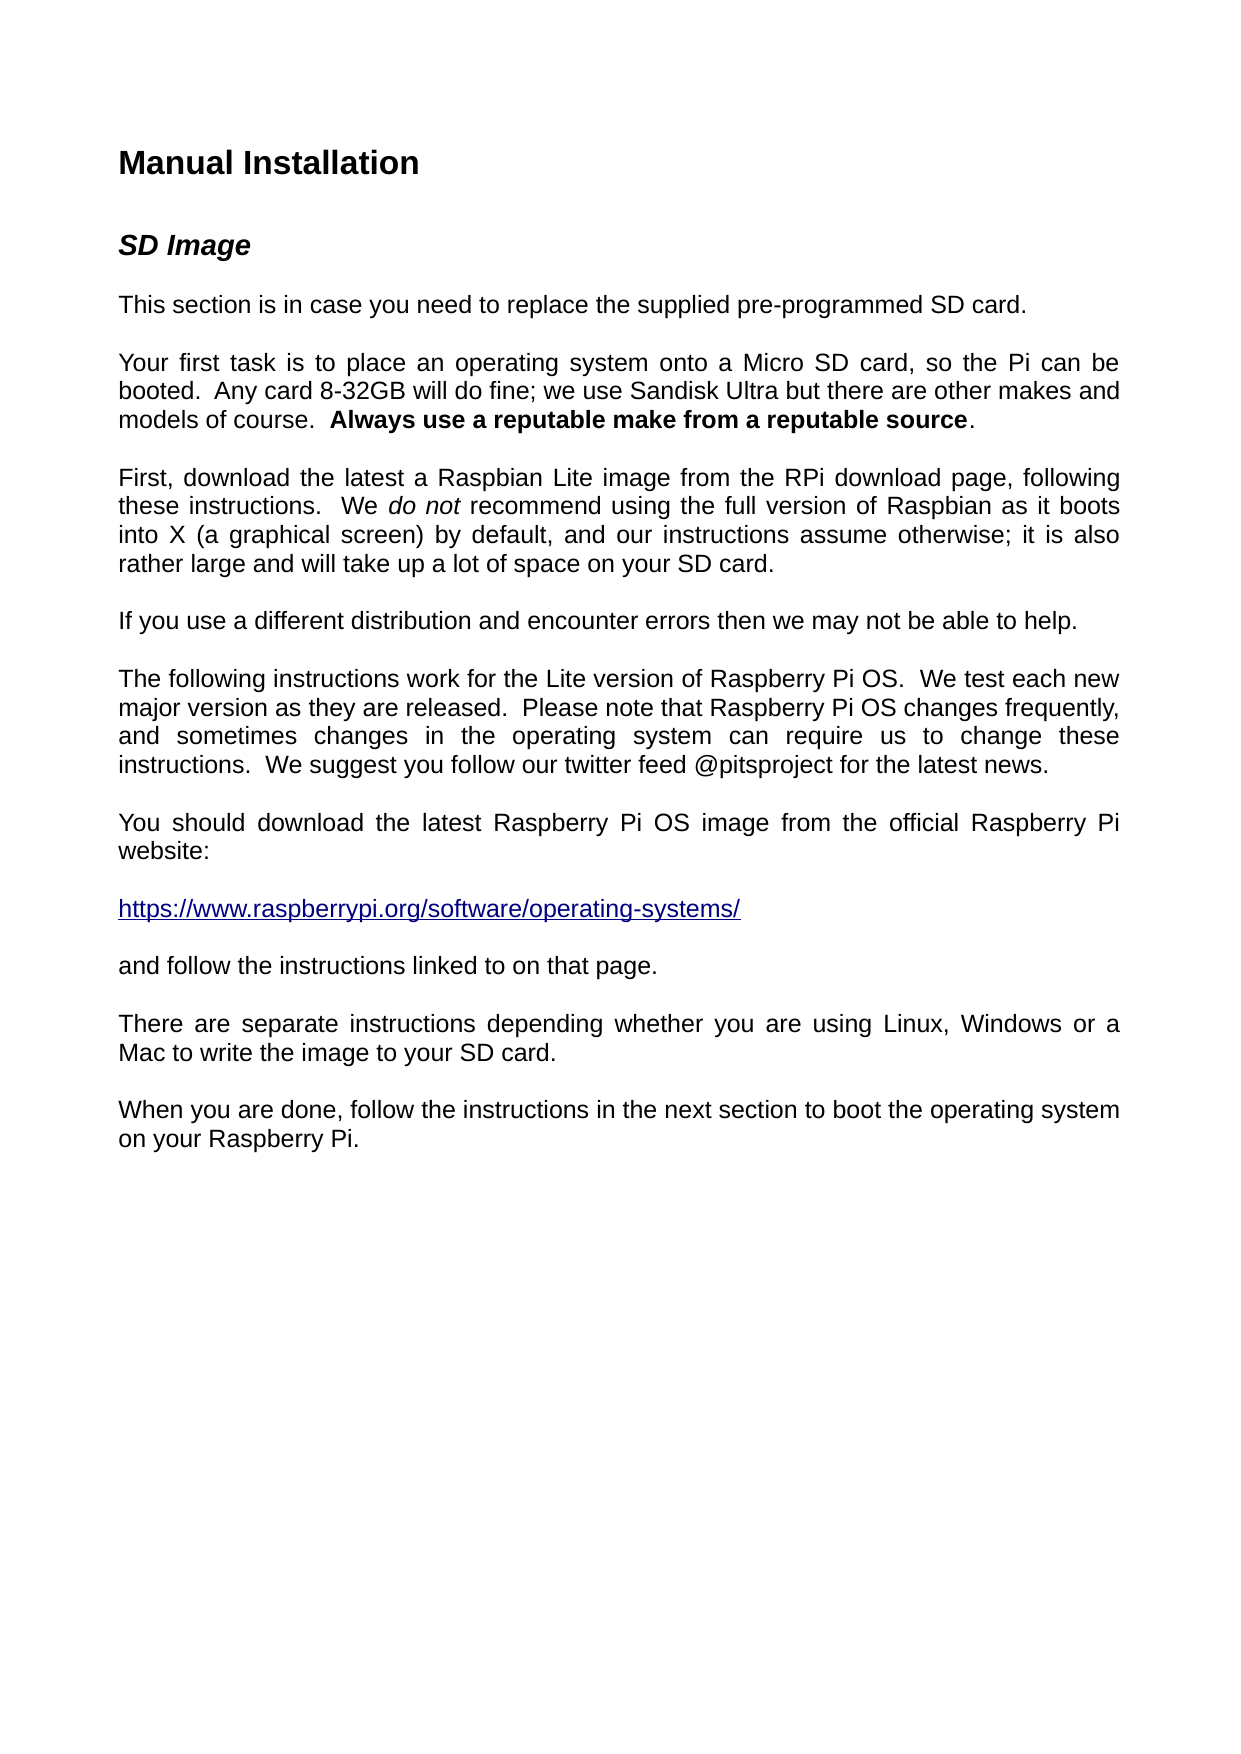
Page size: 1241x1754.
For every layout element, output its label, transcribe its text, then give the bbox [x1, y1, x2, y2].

text You should download the latest Raspberry Pi OS image from the official Raspberry Pi website: [118, 808, 1122, 865]
text SD Image [118, 228, 1122, 261]
text Your first task is to place an operating system onto a Micro SD card, so the Pi can be booted. Any card 8-32GB will do fine; we use Sandisk Ultra but there are other makes and models of course. Always use a reputable make from a reputable source. [118, 348, 1122, 434]
text This section is in case you need to replace the supplied pre-programmed SD card. [118, 290, 1122, 319]
text There are separate instructions depending whether you are using Linux, Windows or a Mac to write the image to your SD card. [118, 1009, 1122, 1066]
text and follow the instructions linked to on that page. [118, 951, 1122, 980]
text https://www.raspberrypi.org/software/operating-systems/ [118, 894, 1122, 923]
subtitle Manual Installation [118, 143, 1122, 182]
text When you are done, follow the instructions in the next section to boot the operating system on your Raspberry Pi. [118, 1095, 1122, 1153]
text The following instructions work for the Lite version of Raspberry Pi OS. We test each new major version as they are released. Please note that Raspberry Pi OS changes frequently, and sometimes changes in the operating system can require us to change these instructions. We suggest you follow our twitter feed @pitsproject for the latest news. [118, 664, 1122, 779]
text First, download the latest a Raspbian Lite image from the RPi download page, following these instructions. We do not recommend using the full version of Raspbian as it boots into X (a graphical screen) by default, and our instructions assume otherwise; it is also rather large and will take up a lot of space on your SD card. [118, 463, 1122, 578]
text If you use a different distribution and encounter errors then we may not be able to help. [118, 606, 1122, 635]
